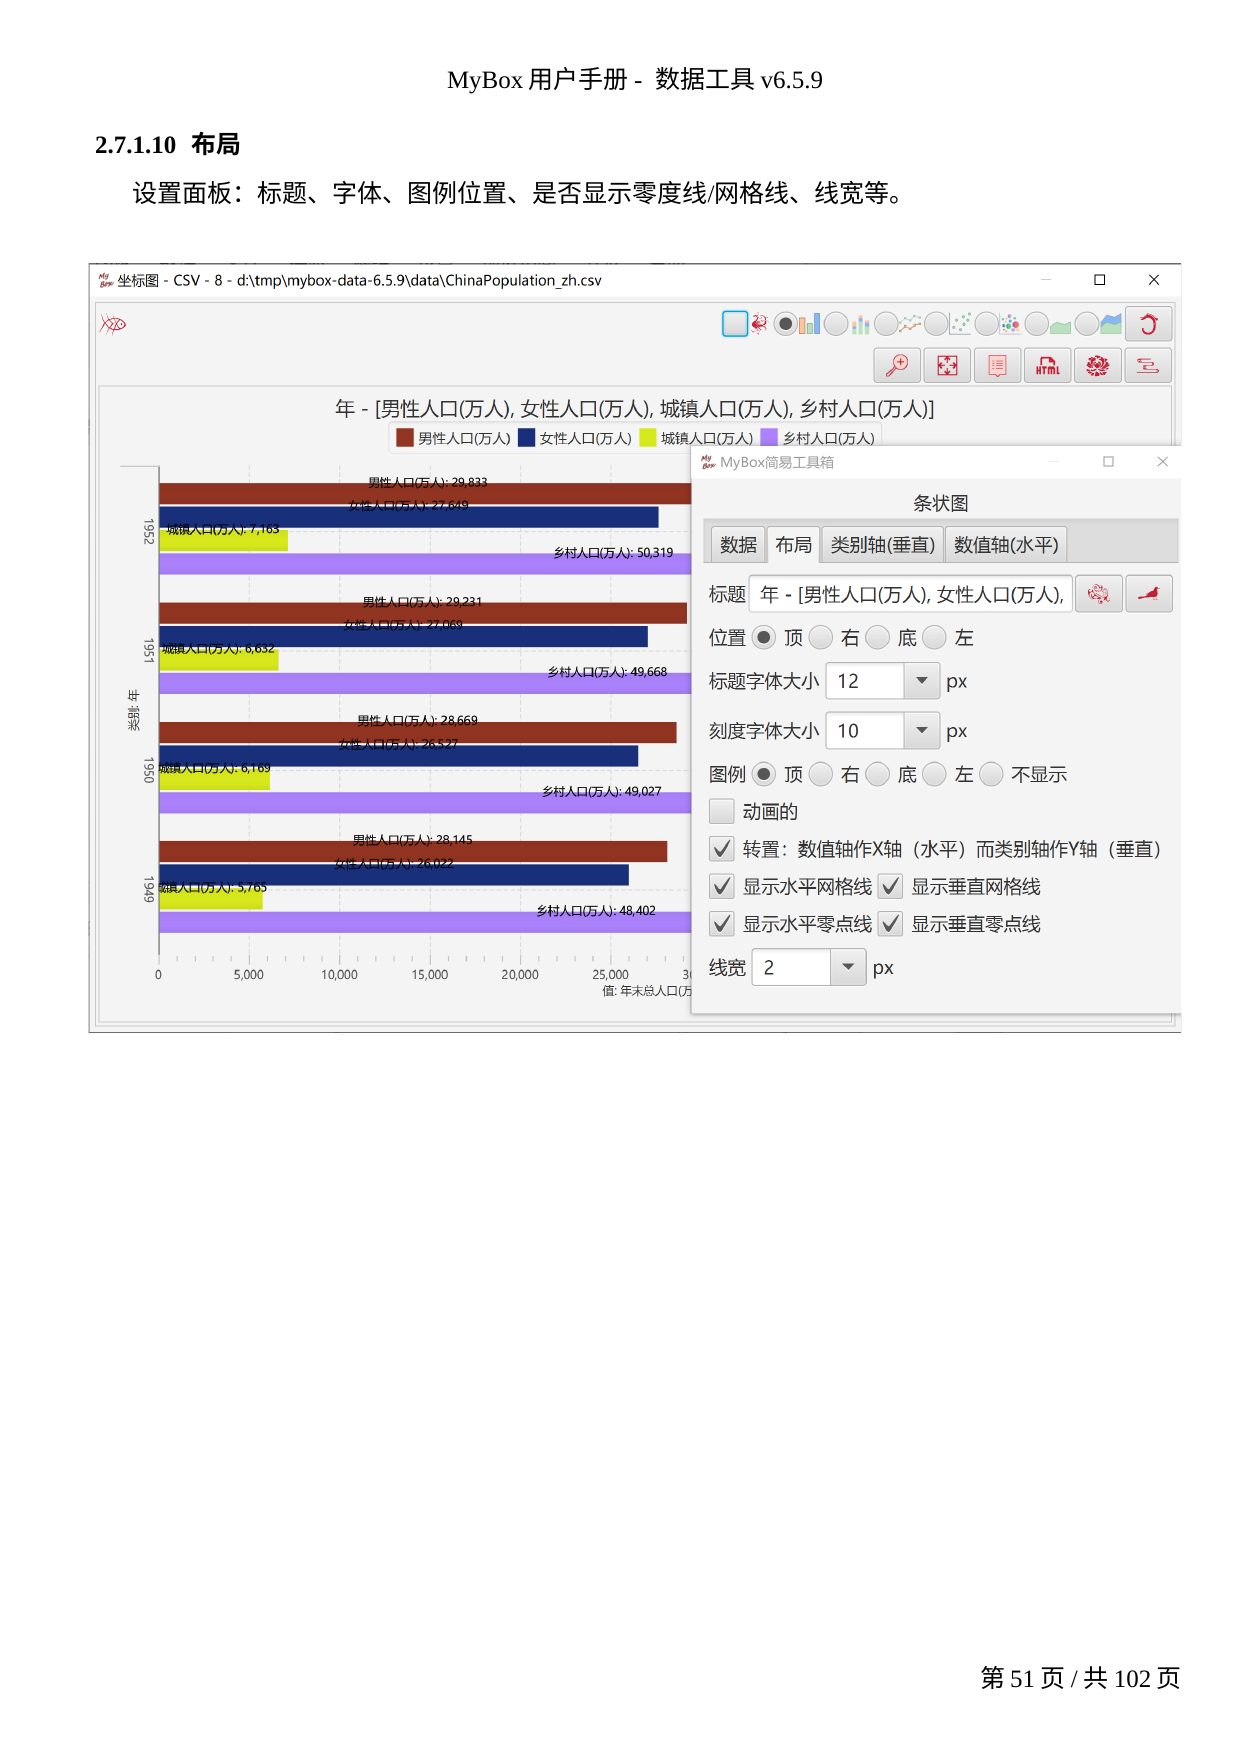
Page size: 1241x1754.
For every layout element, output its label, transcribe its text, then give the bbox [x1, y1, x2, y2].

text 设置面板：标题、字体、图例位置、是否显示零度线/网格线、线宽等。 [88, 173, 1181, 210]
picture [88, 263, 1182, 1033]
subtitle 布局 [88, 125, 1181, 161]
